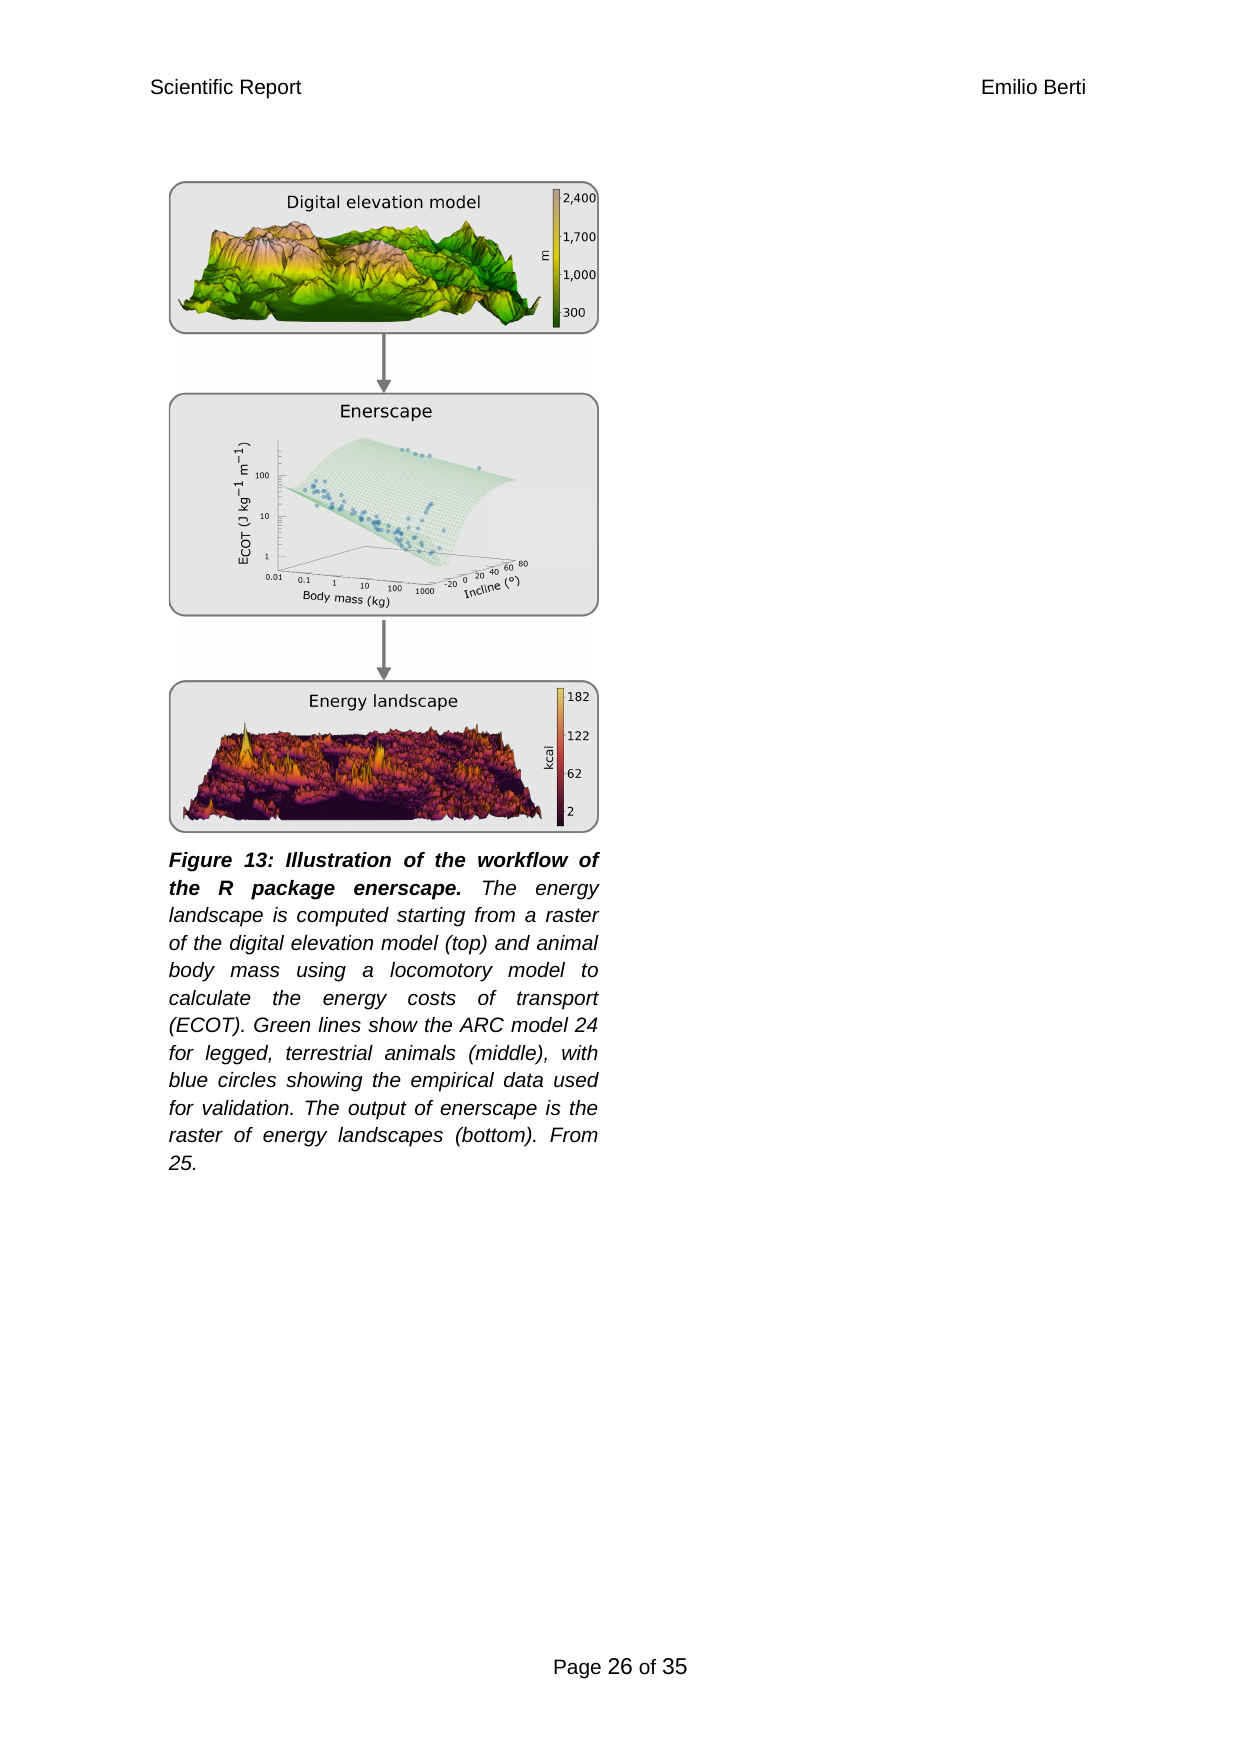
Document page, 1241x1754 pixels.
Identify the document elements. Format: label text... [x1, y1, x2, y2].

picture [168, 181, 599, 833]
text Figure 13: Illustration of the workflow of the R package enerscape. The energy landscape is computed starting from a raster of the digital elevation model (top) and animal body mass using a locomotory model to calculate the energy costs of transport (ECOT). Green lines show the ARC model 24 for legged, terrestrial animals (middle), with blue circles showing the empirical data used for validation. The output of enerscape is the raster of energy landscapes (bottom). From 25. [169, 833, 599, 1175]
